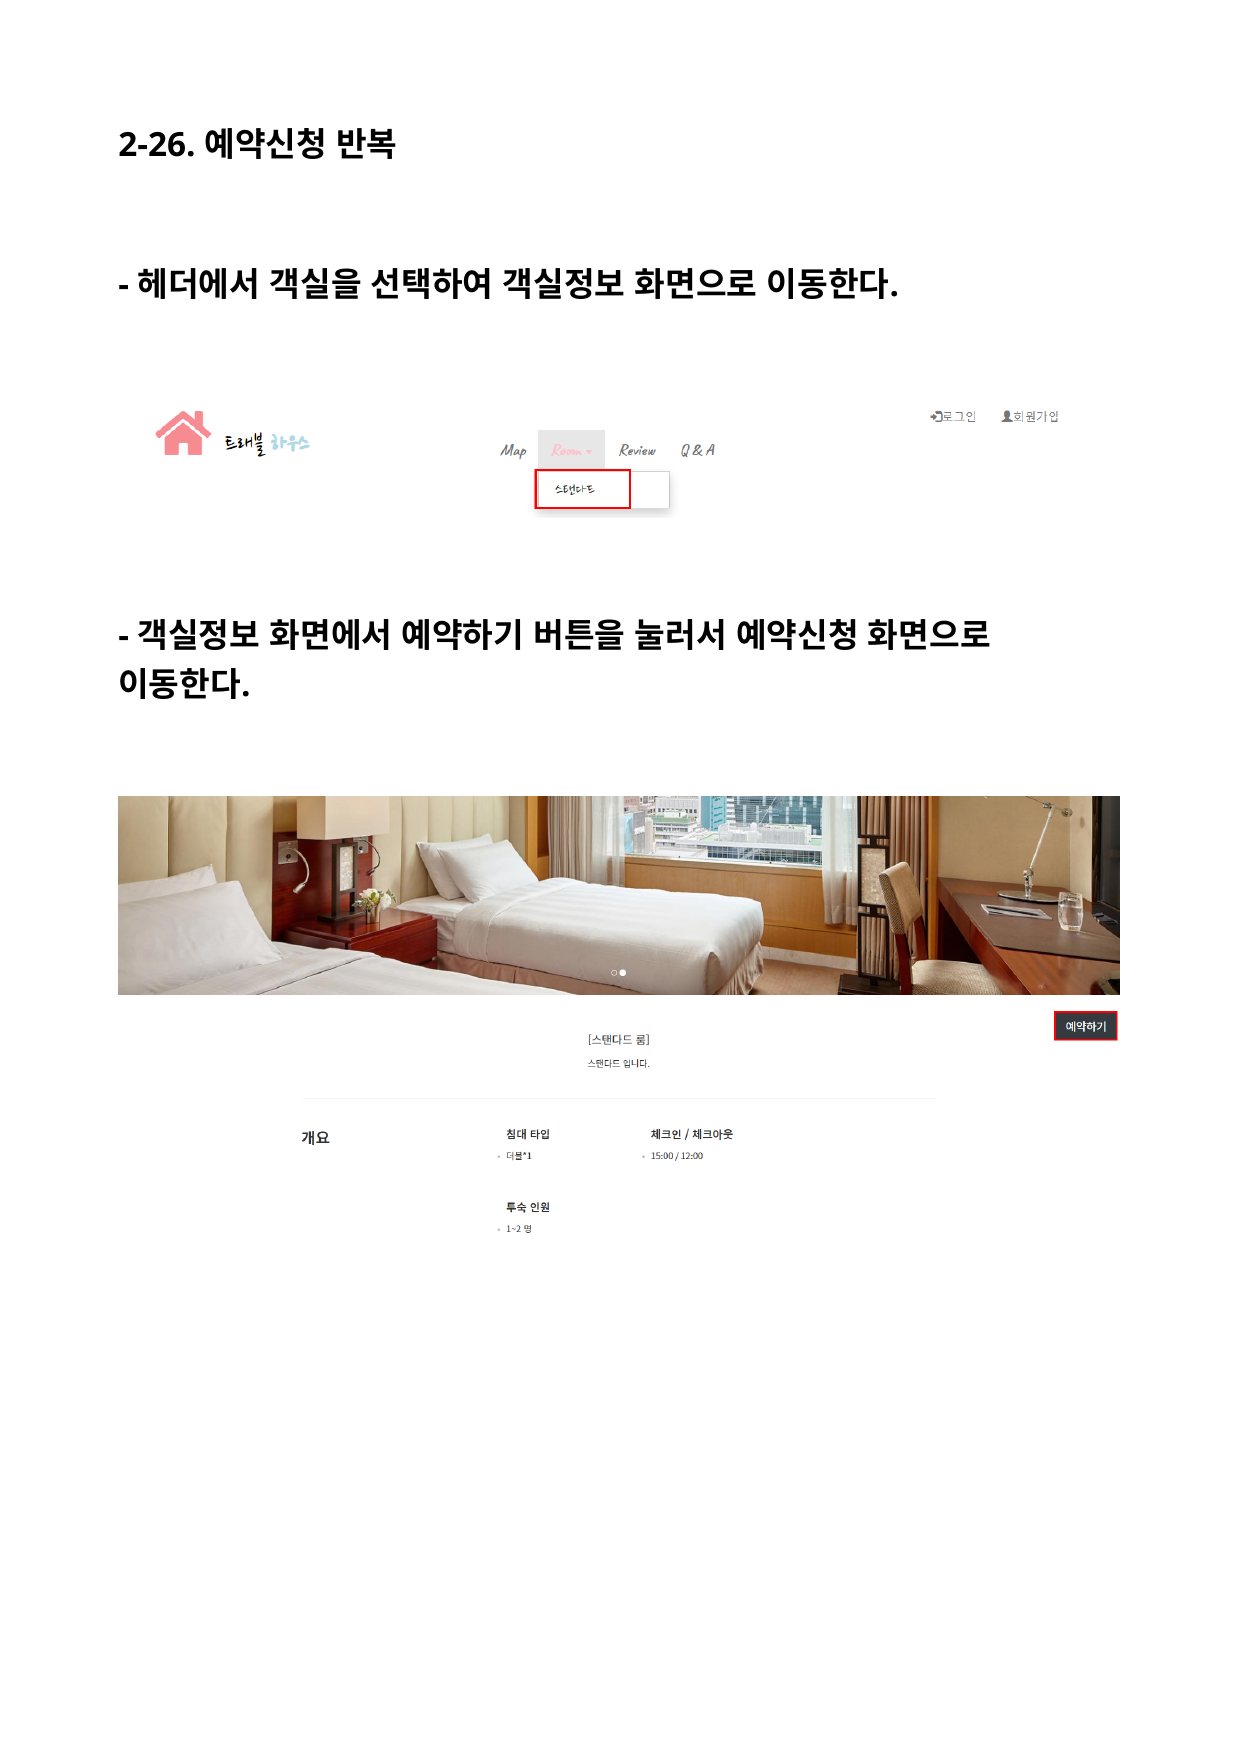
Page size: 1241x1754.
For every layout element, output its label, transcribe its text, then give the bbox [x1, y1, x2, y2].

picture [118, 396, 1123, 518]
text 2-26. 예약신청 반복 [118, 118, 1122, 167]
picture [118, 796, 1123, 1267]
text - 객실정보 화면에서 예약하기 버튼을 눌러서 예약신청 화면으로 이동한다. [118, 609, 1122, 706]
text - 헤더에서 객실을 선택하여 객실정보 화면으로 이동한다. [118, 257, 1122, 306]
